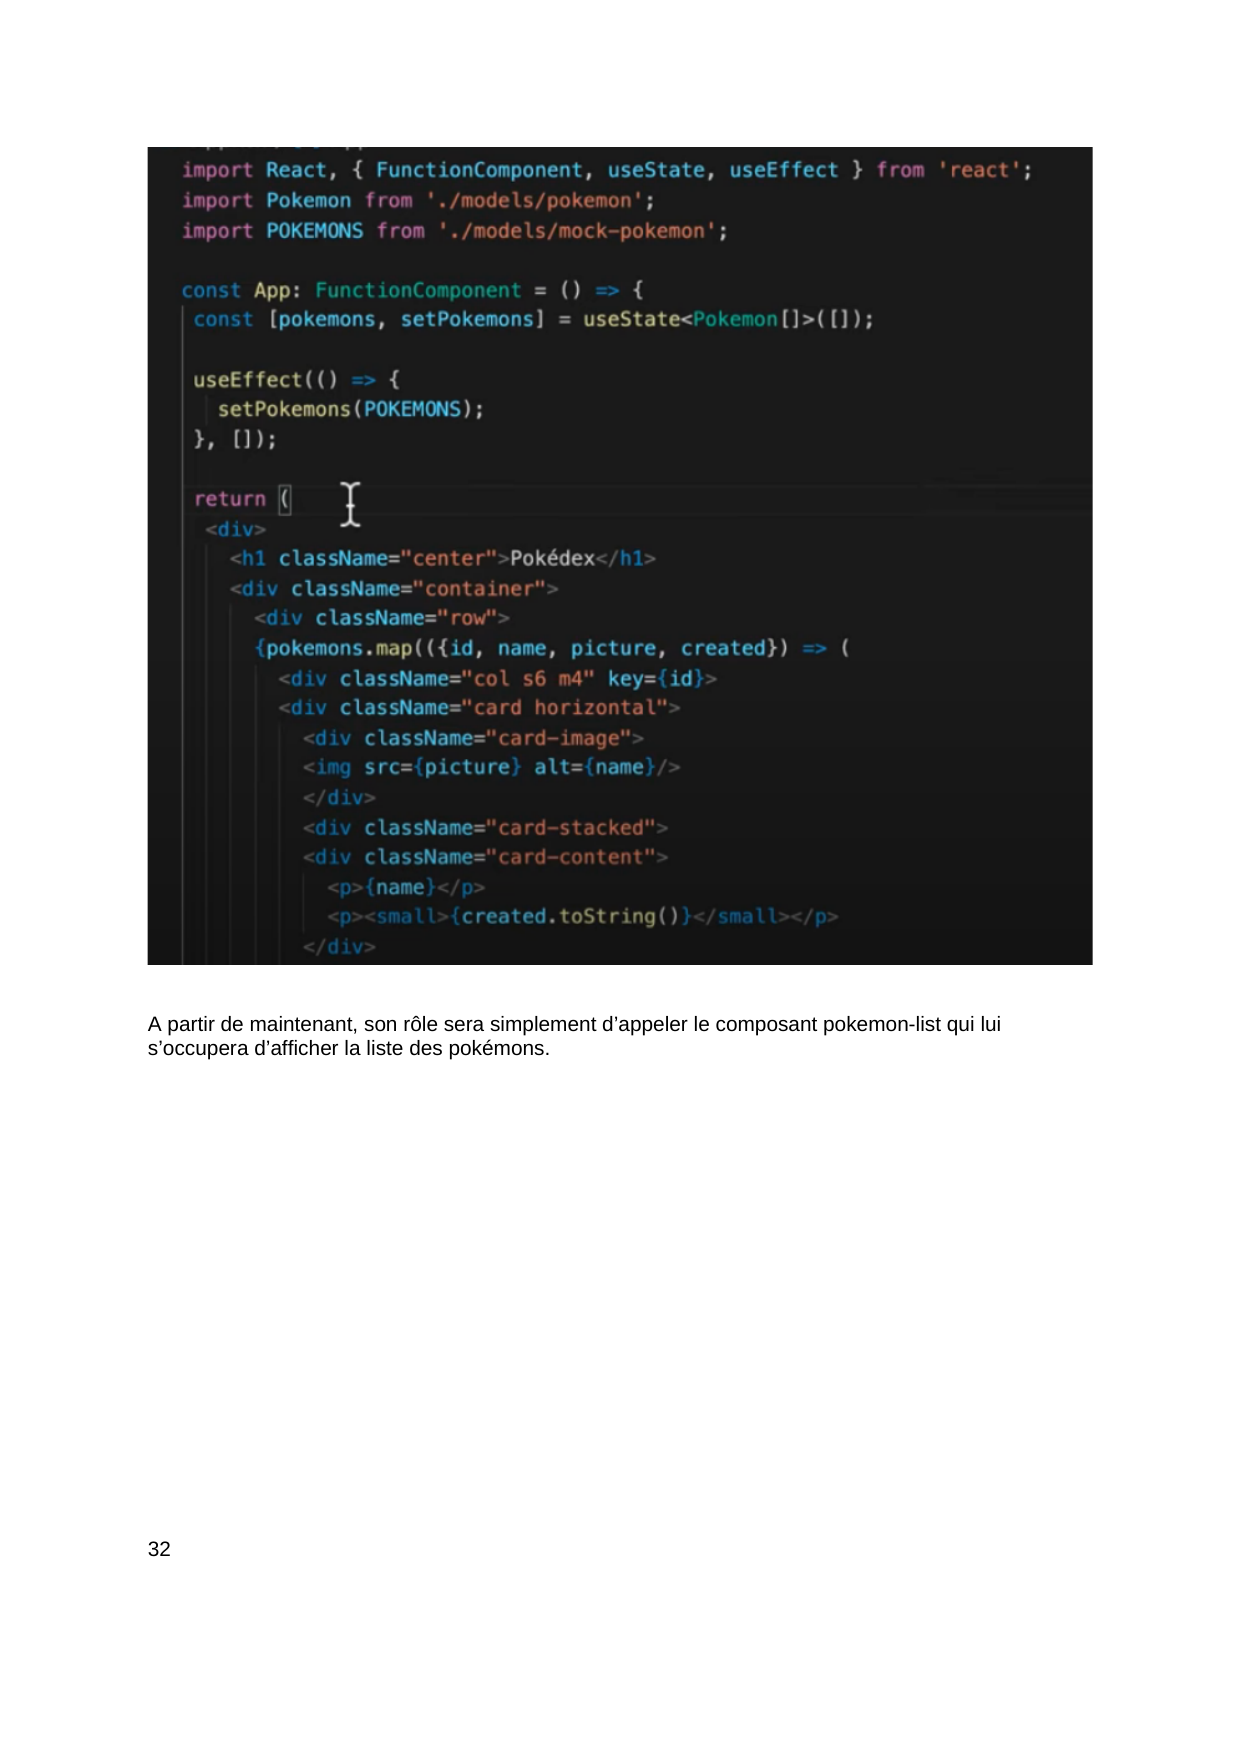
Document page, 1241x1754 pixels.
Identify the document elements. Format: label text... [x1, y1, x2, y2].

text A partir de maintenant, son rôle sera simplement d’appeler le composant pokemon-list qui lui s’occupera d’afficher la liste des pokémons. [148, 1012, 1093, 1060]
picture [147, 147, 1093, 965]
